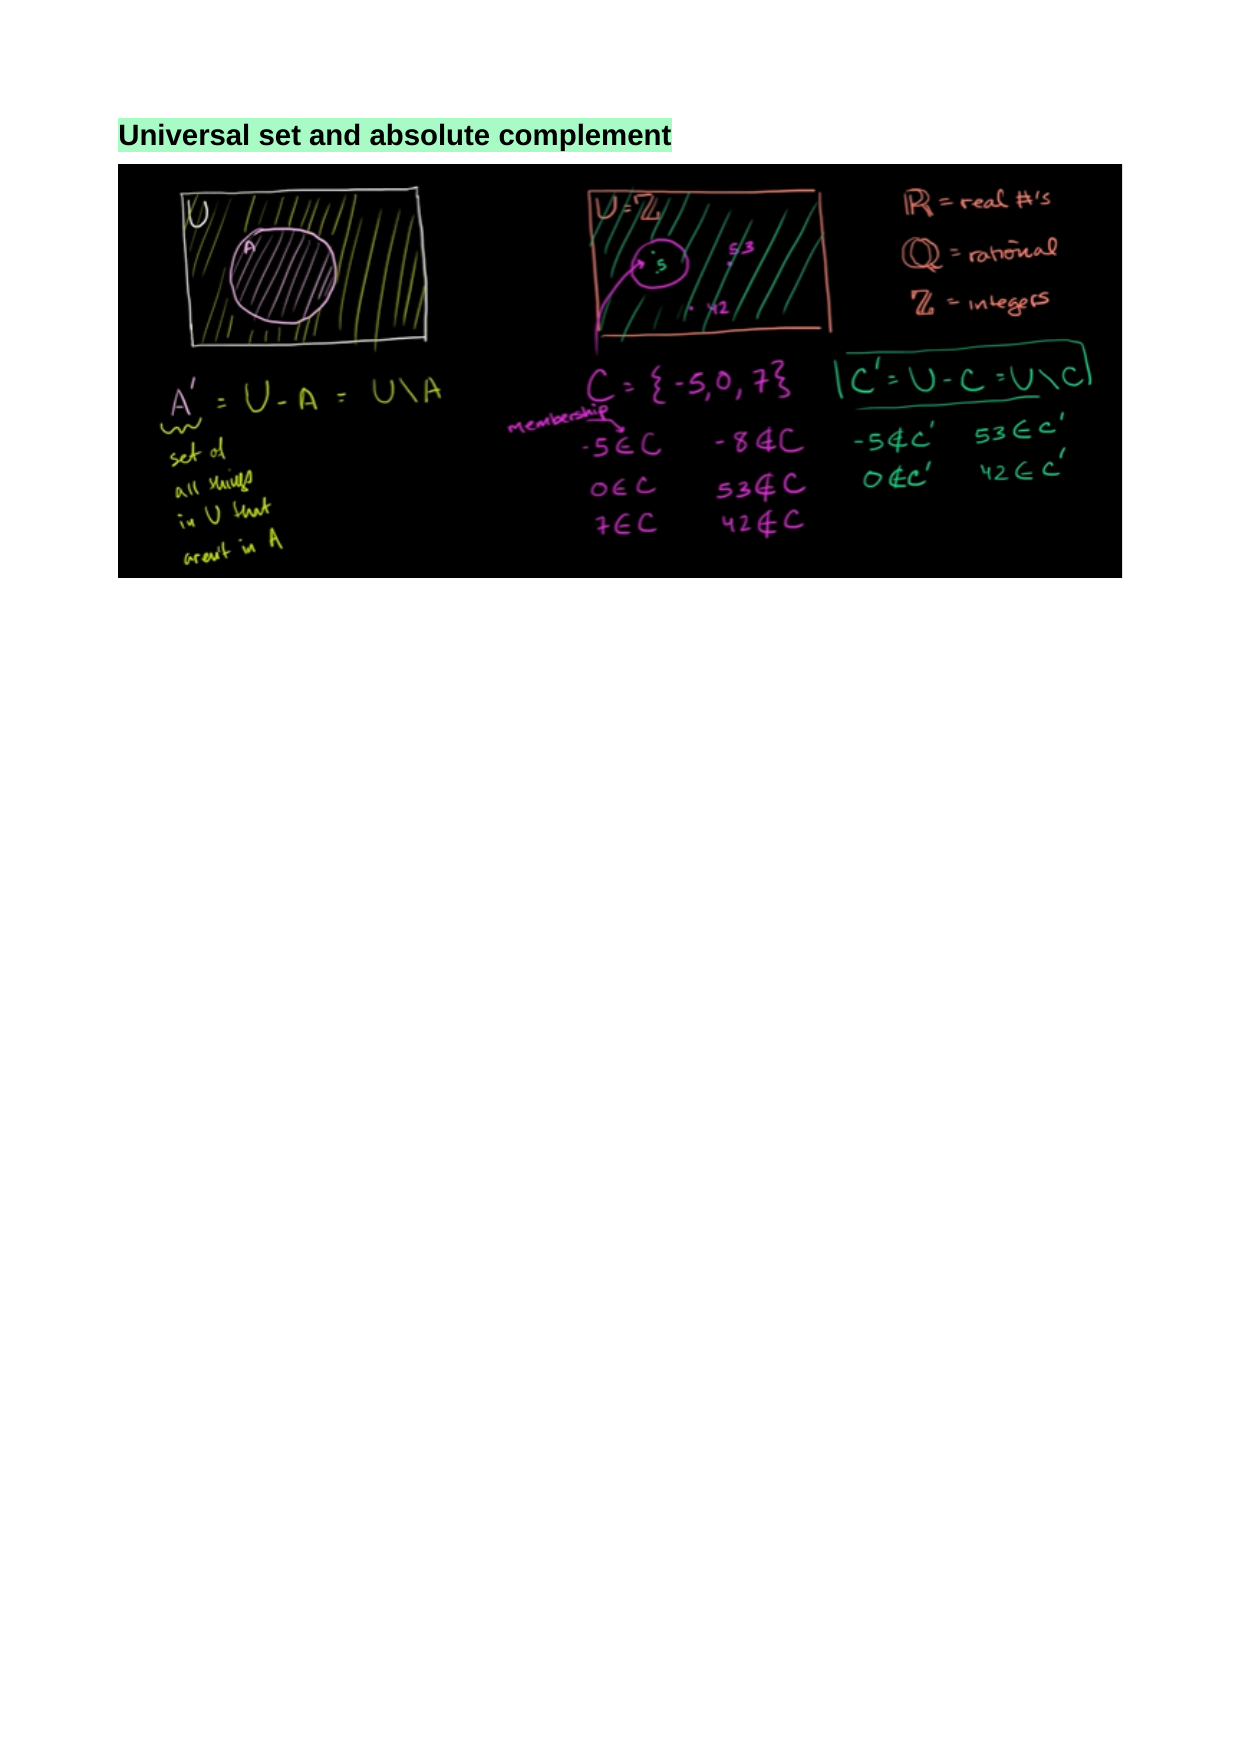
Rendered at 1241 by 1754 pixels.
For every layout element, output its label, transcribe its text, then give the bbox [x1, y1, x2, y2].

subtitle Universal set and absolute complement [672, 118, 1122, 152]
picture [118, 164, 1123, 578]
